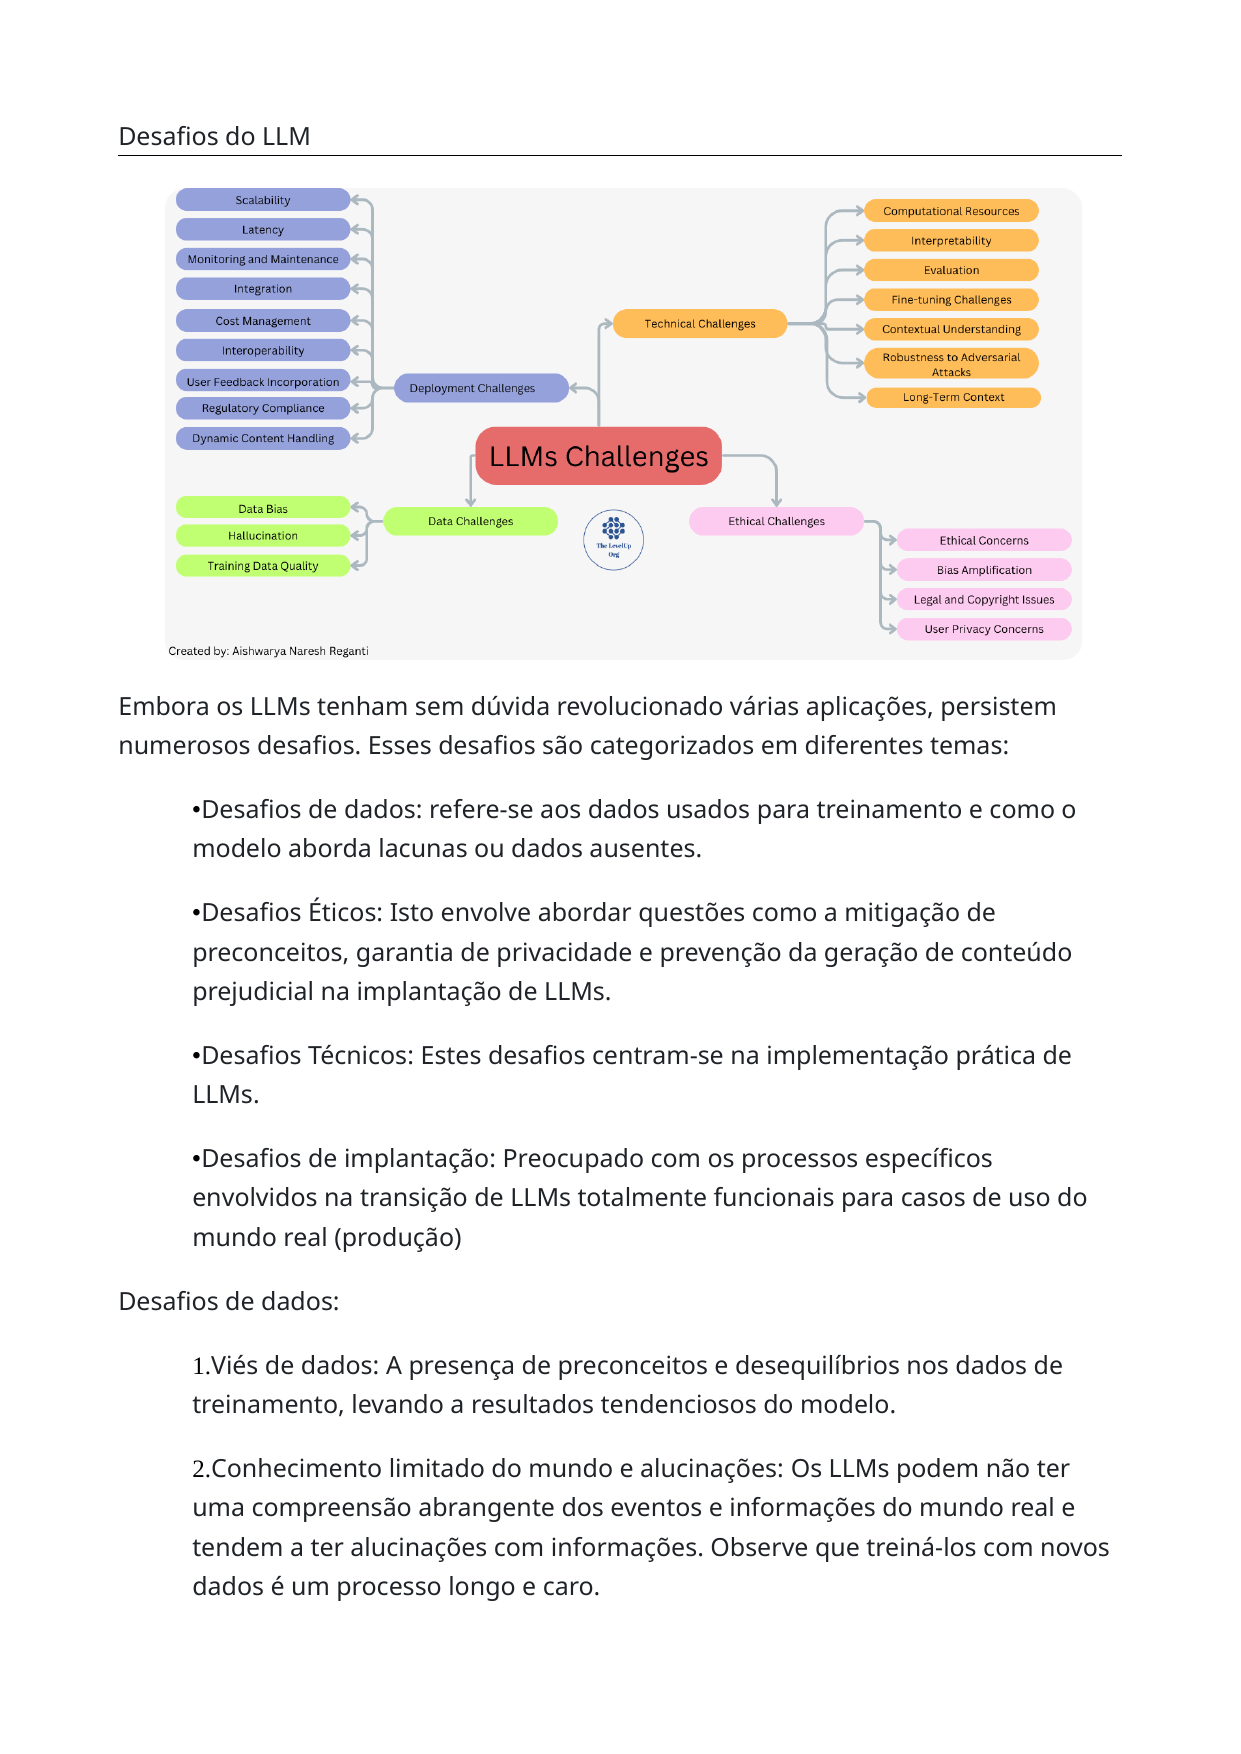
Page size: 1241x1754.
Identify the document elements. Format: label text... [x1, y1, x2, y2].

picture [118, 188, 1083, 660]
text Desafios de dados: [118, 1283, 1122, 1317]
text Embora os LLMs tenham sem dúvida revolucionado várias aplicações, persistem numerosos desafios. Esses desafios são categorizados em diferentes temas: [118, 688, 1122, 762]
list Desafios Éticos: Isto envolve abordar questões como a mitigação de preconceitos, garantia de privacidade e prevenção da geração de conteúdo prejudicial na implantação de LLMs. [118, 895, 1122, 1007]
list Desafios de implantação: Preocupado com os processos específicos envolvidos na transição de LLMs totalmente funcionais para casos de uso do mundo real (produção) [118, 1141, 1122, 1253]
list Desafios de dados: refere-se aos dados usados ​​para treinamento e como o modelo aborda lacunas ou dados ausentes. [118, 792, 1122, 865]
subtitle Desafios do LLM [118, 118, 1122, 155]
list Conhecimento limitado do mundo e alucinações: Os LLMs podem não ter uma compreensão abrangente dos eventos e informações do mundo real e tendem a ter alucinações com informações. Observe que treiná-los com novos dados é um processo longo e caro. [118, 1451, 1122, 1602]
list Viés de dados: A presença de preconceitos e desequilíbrios nos dados de treinamento, levando a resultados tendenciosos do modelo. [118, 1348, 1122, 1421]
list Desafios Técnicos: Estes desafios centram-se na implementação prática de LLMs. [118, 1038, 1122, 1111]
